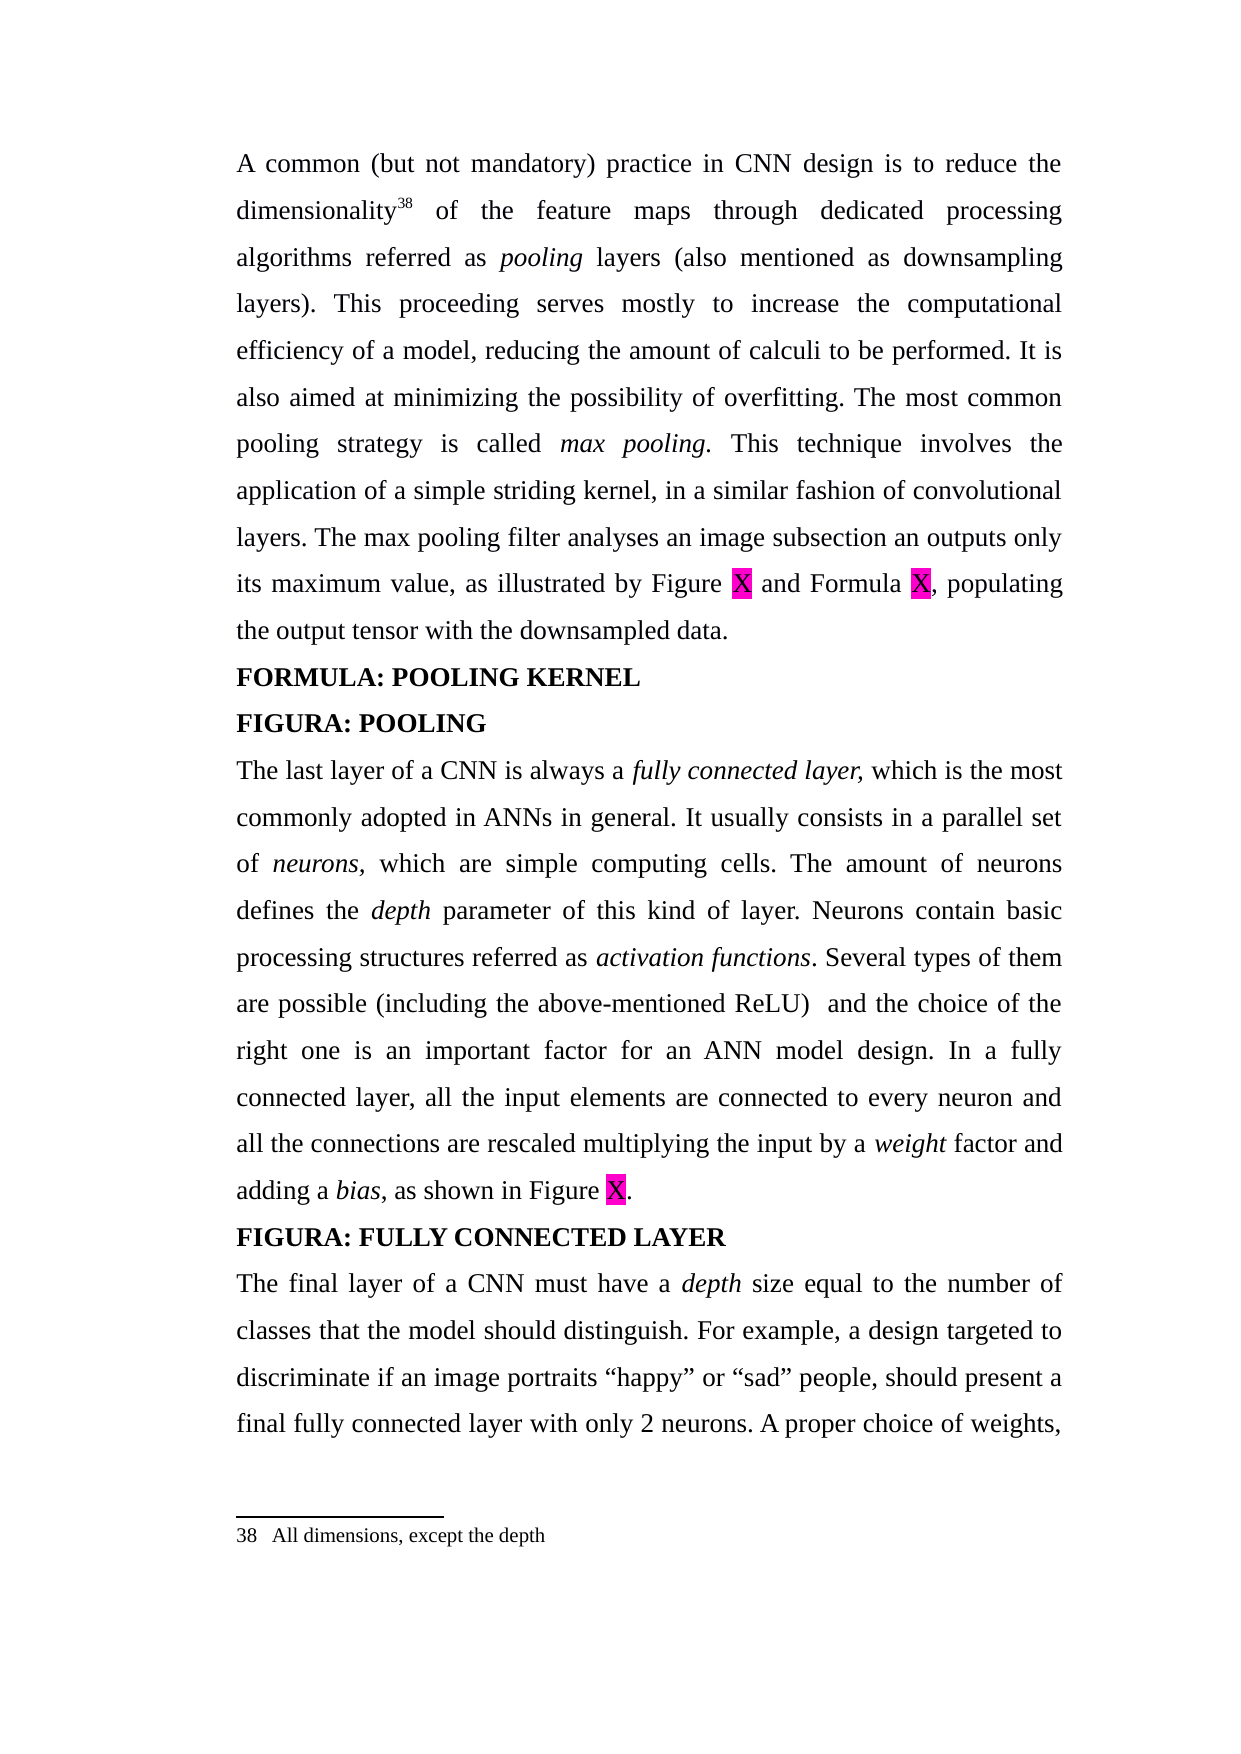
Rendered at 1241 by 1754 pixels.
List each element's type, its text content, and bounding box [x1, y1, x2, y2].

text All dimensions, except the depth [236, 1523, 1063, 1547]
text FIGURA: FULLY CONNECTED LAYER [236, 1221, 1063, 1252]
text FIGURA: POOLING [236, 708, 1063, 739]
text FORMULA: POOLING KERNEL [236, 661, 1063, 692]
text The last layer of a CNN is always a fully connected layer, which is the most commonly adopted in ANNs in general. It usually consists in a parallel set of neurons, which are simple computing cells. The amount of neurons defines the depth parameter of this kind of layer. Neurons contain basic processing structures referred as activation functions. Several types of them are possible (including the above-mentioned ReLU) and the choice of the right one is an important factor for an ANN model design. In a fully connected layer, all the input elements are connected to every neuron and all the connections are rescaled multiplying the input by a weight factor and adding a bias, as shown in Figure X. [236, 754, 1063, 1205]
text A common (but not mandatory) practice in CNN design is to reduce the dimensionality of the feature maps through dedicated processing algorithms referred as pooling layers (also mentioned as downsampling layers). This proceeding serves mostly to increase the computational efficiency of a model, reducing the amount of calculi to be performed. It is also aimed at minimizing the possibility of overfitting. The most common pooling strategy is called max pooling. This technique involves the application of a simple striding kernel, in a similar fashion of convolutional layers. The max pooling filter analyses an image subsection an outputs only its maximum value, as illustrated by Figure X and Formula X, populating the output tensor with the downsampled data. [236, 148, 1063, 645]
text The final layer of a CNN must have a depth size equal to the number of classes that the model should distinguish. For example, a design targeted to discriminate if an image portraits “happy” or “sad” people, should present a final fully connected layer with only 2 neurons. A proper choice of weights, [236, 1268, 1063, 1439]
